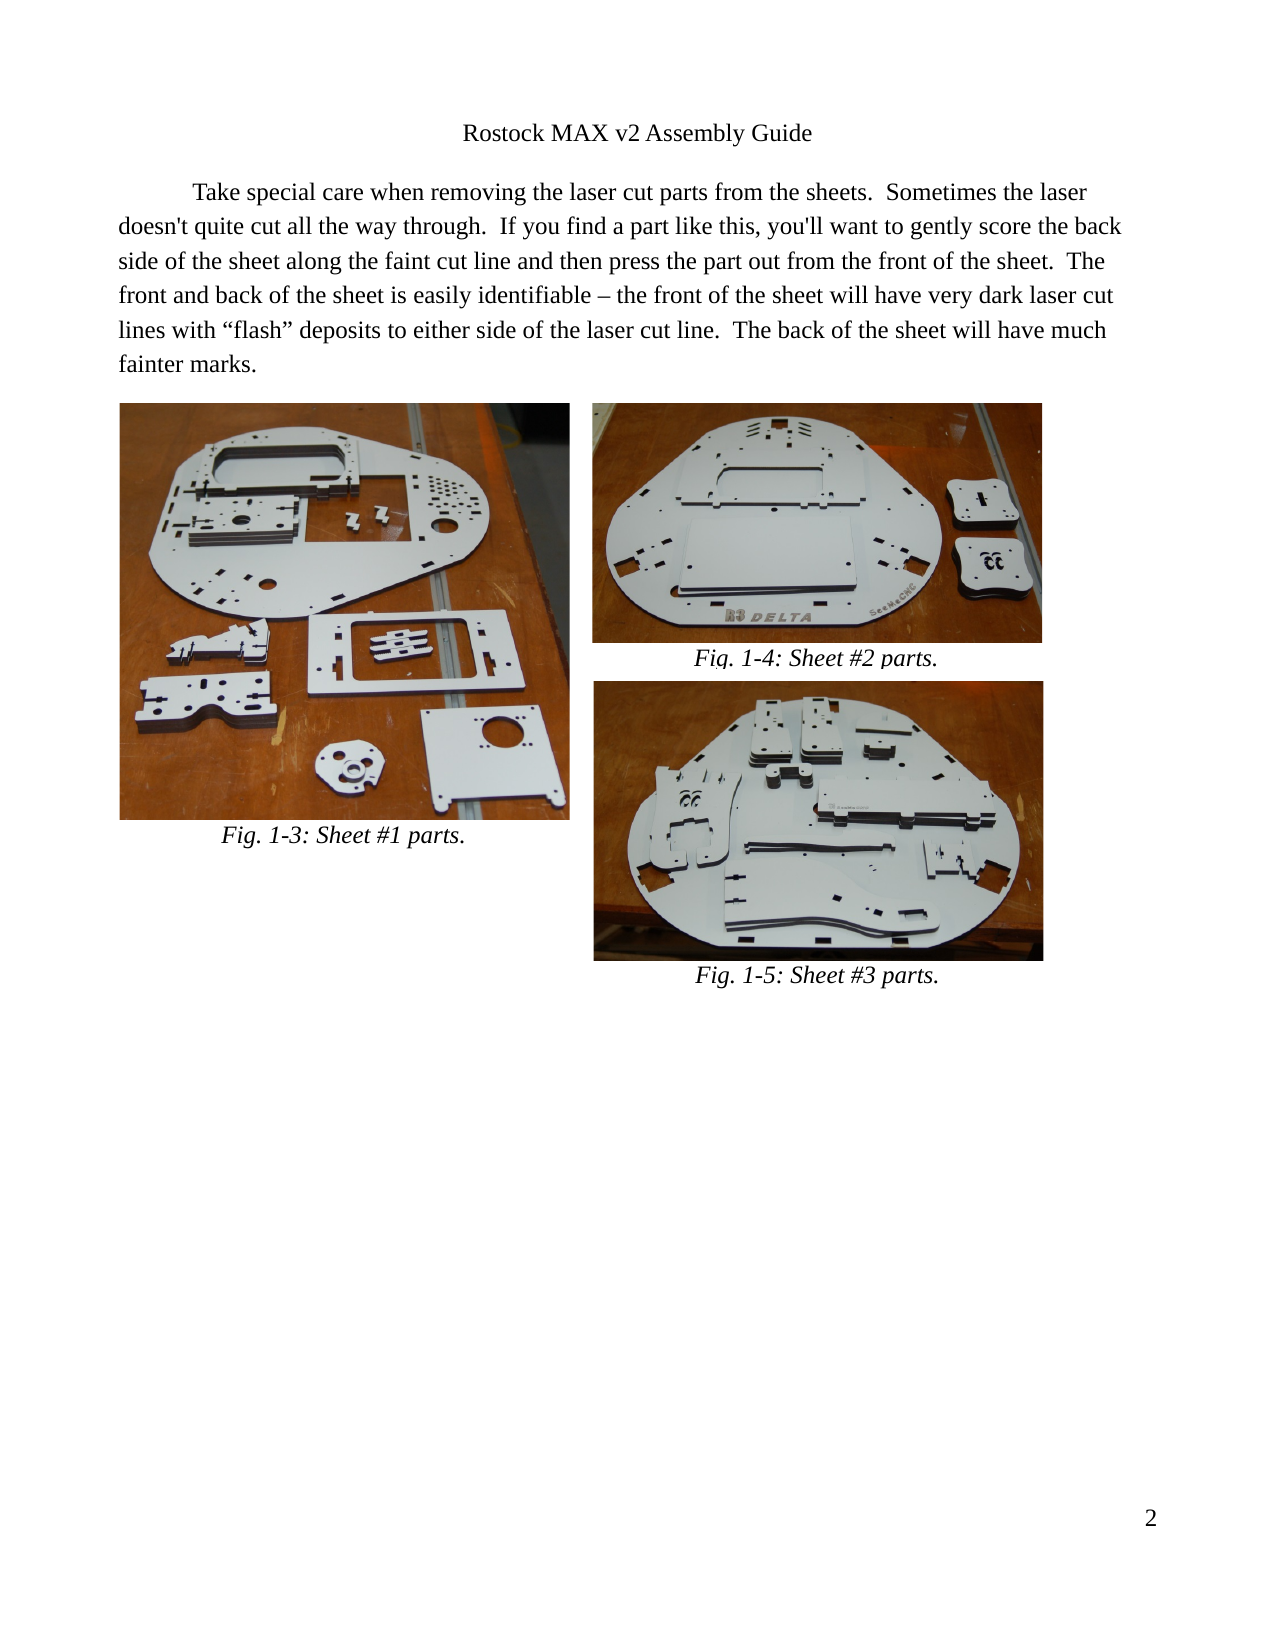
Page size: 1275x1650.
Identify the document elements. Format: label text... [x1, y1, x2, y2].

picture [592, 403, 1043, 643]
text Take special care when removing the laser cut parts from the sheets. Sometimes the laser doesn't quite cut all the way through. If you find a part like this, you'll want to gently score the back side of the sheet along the faint cut line and then press the part out from the front of the sheet. The front and back of the sheet is easily identifiable – the front of the sheet will have very dark laser cut lines with “flash” deposits to either side of the laser cut line. The back of the sheet will have much fainter marks. [118, 177, 1157, 378]
text Fig. 1-3: Sheet #1 parts. [119, 820, 569, 849]
text Fig. 1-5: Sheet #3 parts. [593, 961, 1043, 989]
picture [593, 681, 1044, 961]
text Fig. 1-4: Sheet #2 parts. [592, 643, 1042, 672]
picture [119, 403, 570, 820]
